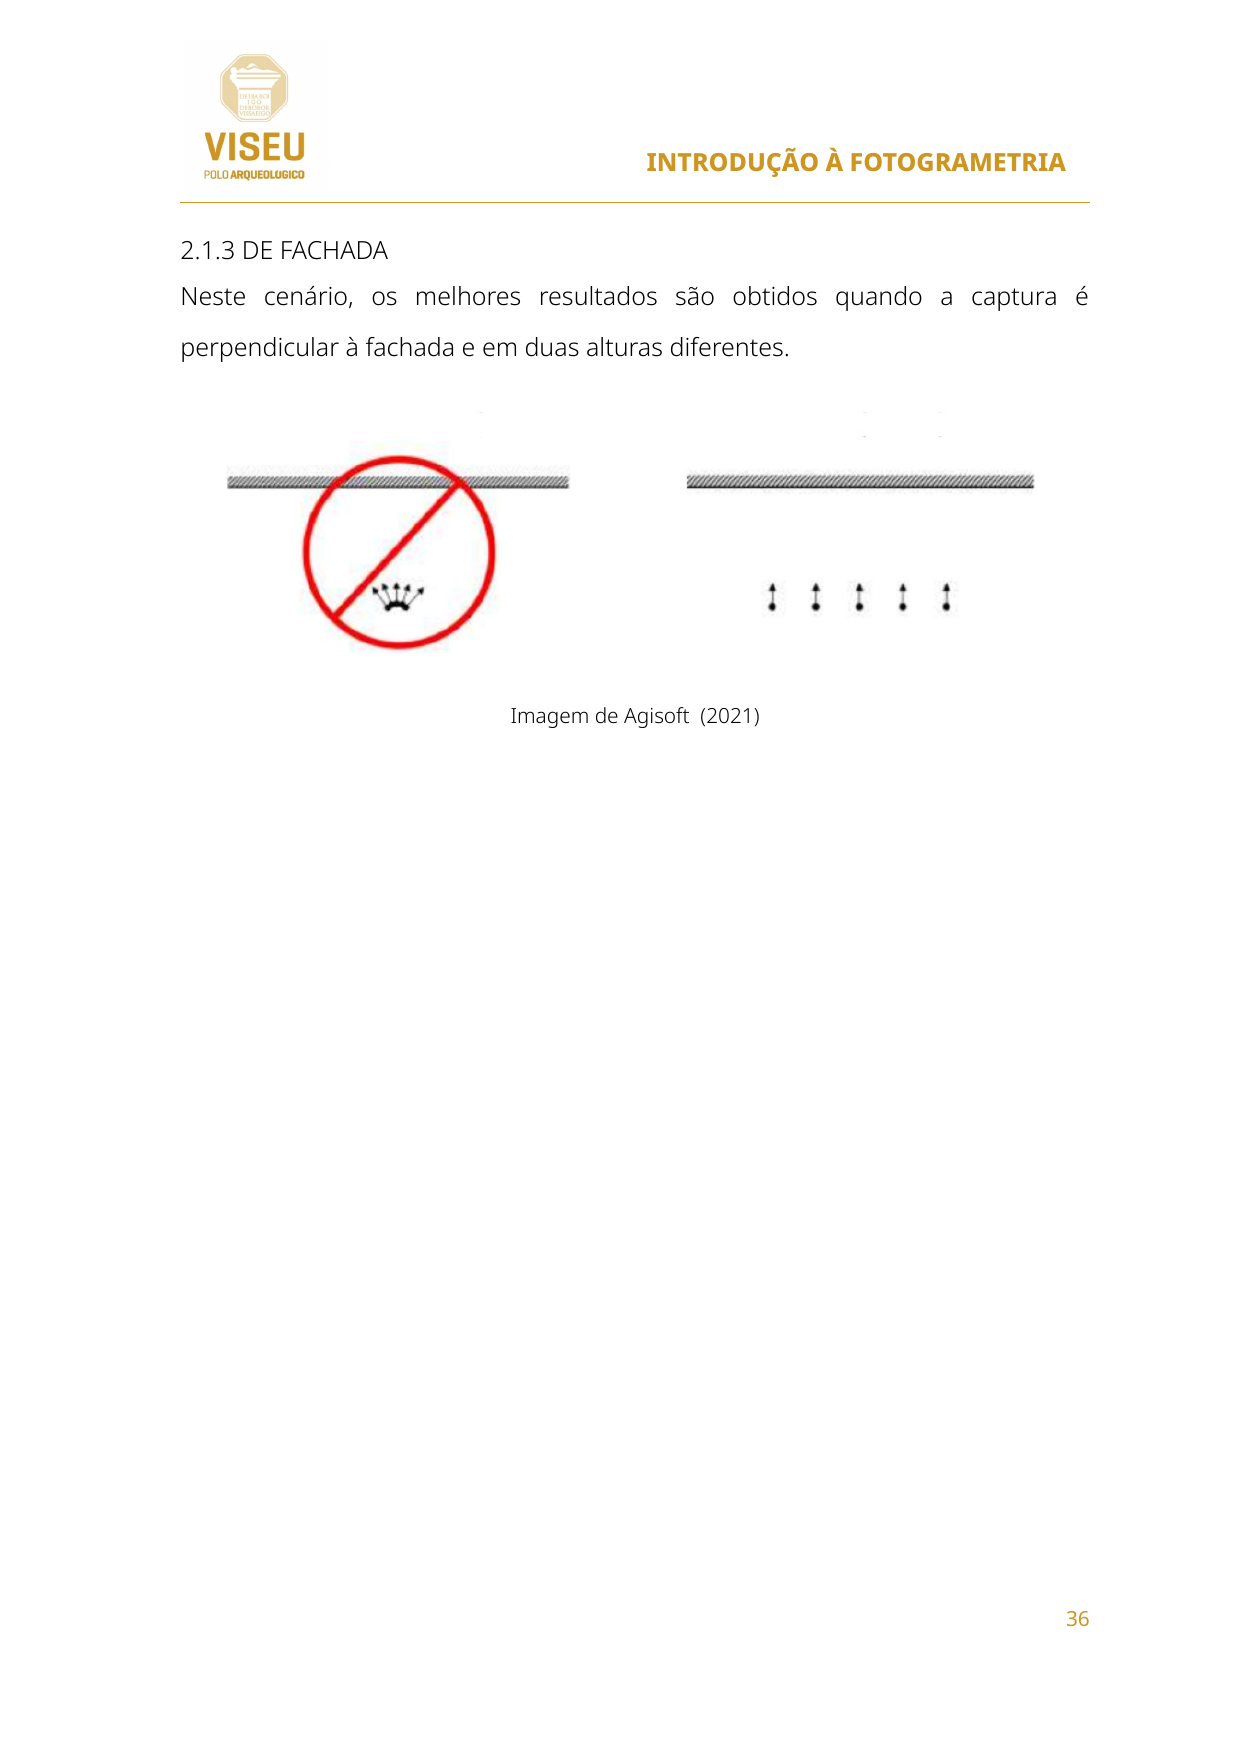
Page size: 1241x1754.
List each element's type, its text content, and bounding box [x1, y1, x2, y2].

picture [180, 393, 1090, 702]
subtitle 2.1.3 De Fachada [180, 232, 1090, 266]
text Imagem de Agisoft (2021) [180, 702, 1090, 730]
text Neste cenário, os melhores resultados são obtidos quando a captura é perpendicular à fachada e em duas alturas diferentes. [180, 279, 1090, 364]
